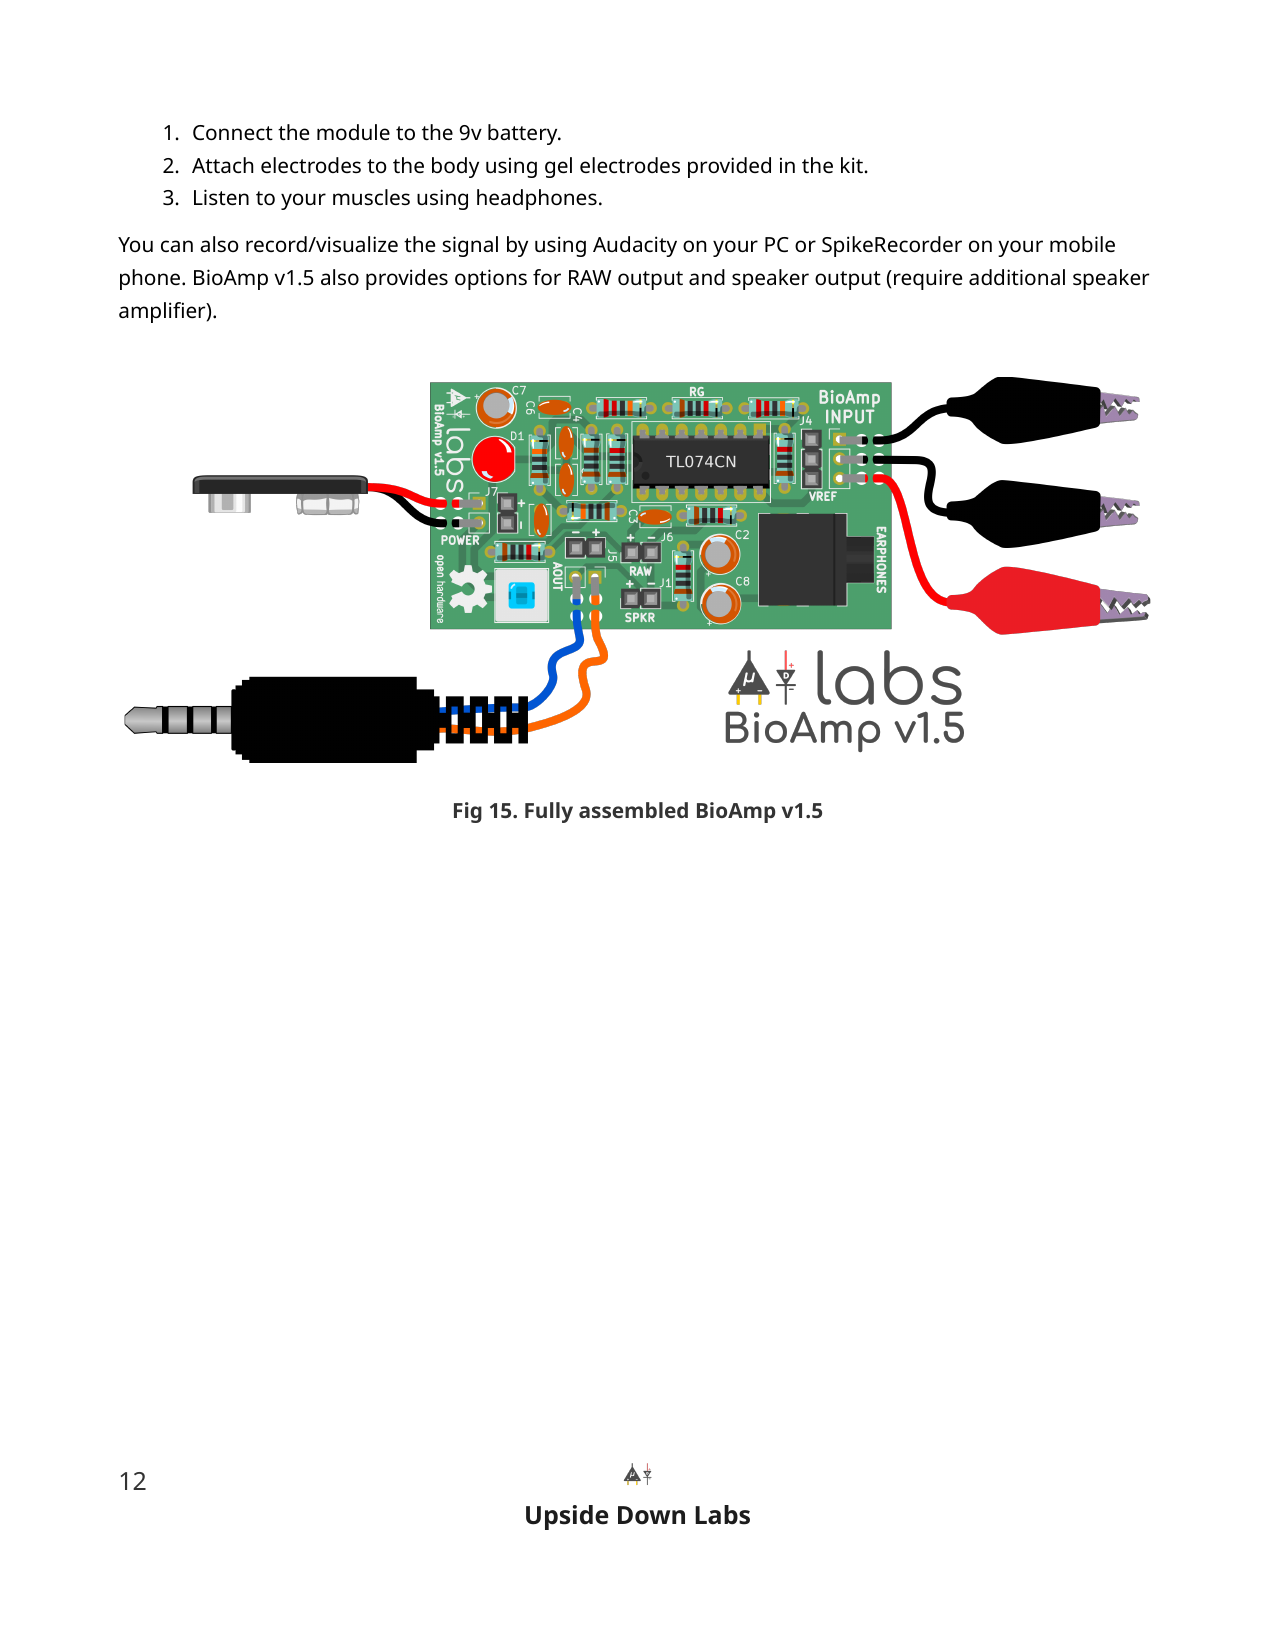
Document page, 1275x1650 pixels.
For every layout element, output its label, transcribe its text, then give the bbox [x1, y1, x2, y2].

list Listen to your muscles using headphones. [162, 183, 1157, 212]
list Connect the module to the 9v battery. [162, 118, 1157, 147]
text You can also record/visualize the signal by using Audacity on your PC or SpikeRecorder on your mobile phone. BioAmp v1.5 also provides options for RAW output and speaker output (require additional speaker amplifier). [118, 231, 1157, 324]
text Fig 15. Fully assembled BioAmp v1.5 [118, 797, 1157, 825]
list Attach electrodes to the body using gel electrodes provided in the kit. [162, 151, 1157, 179]
picture [124, 377, 1151, 763]
picture [620, 1457, 655, 1491]
